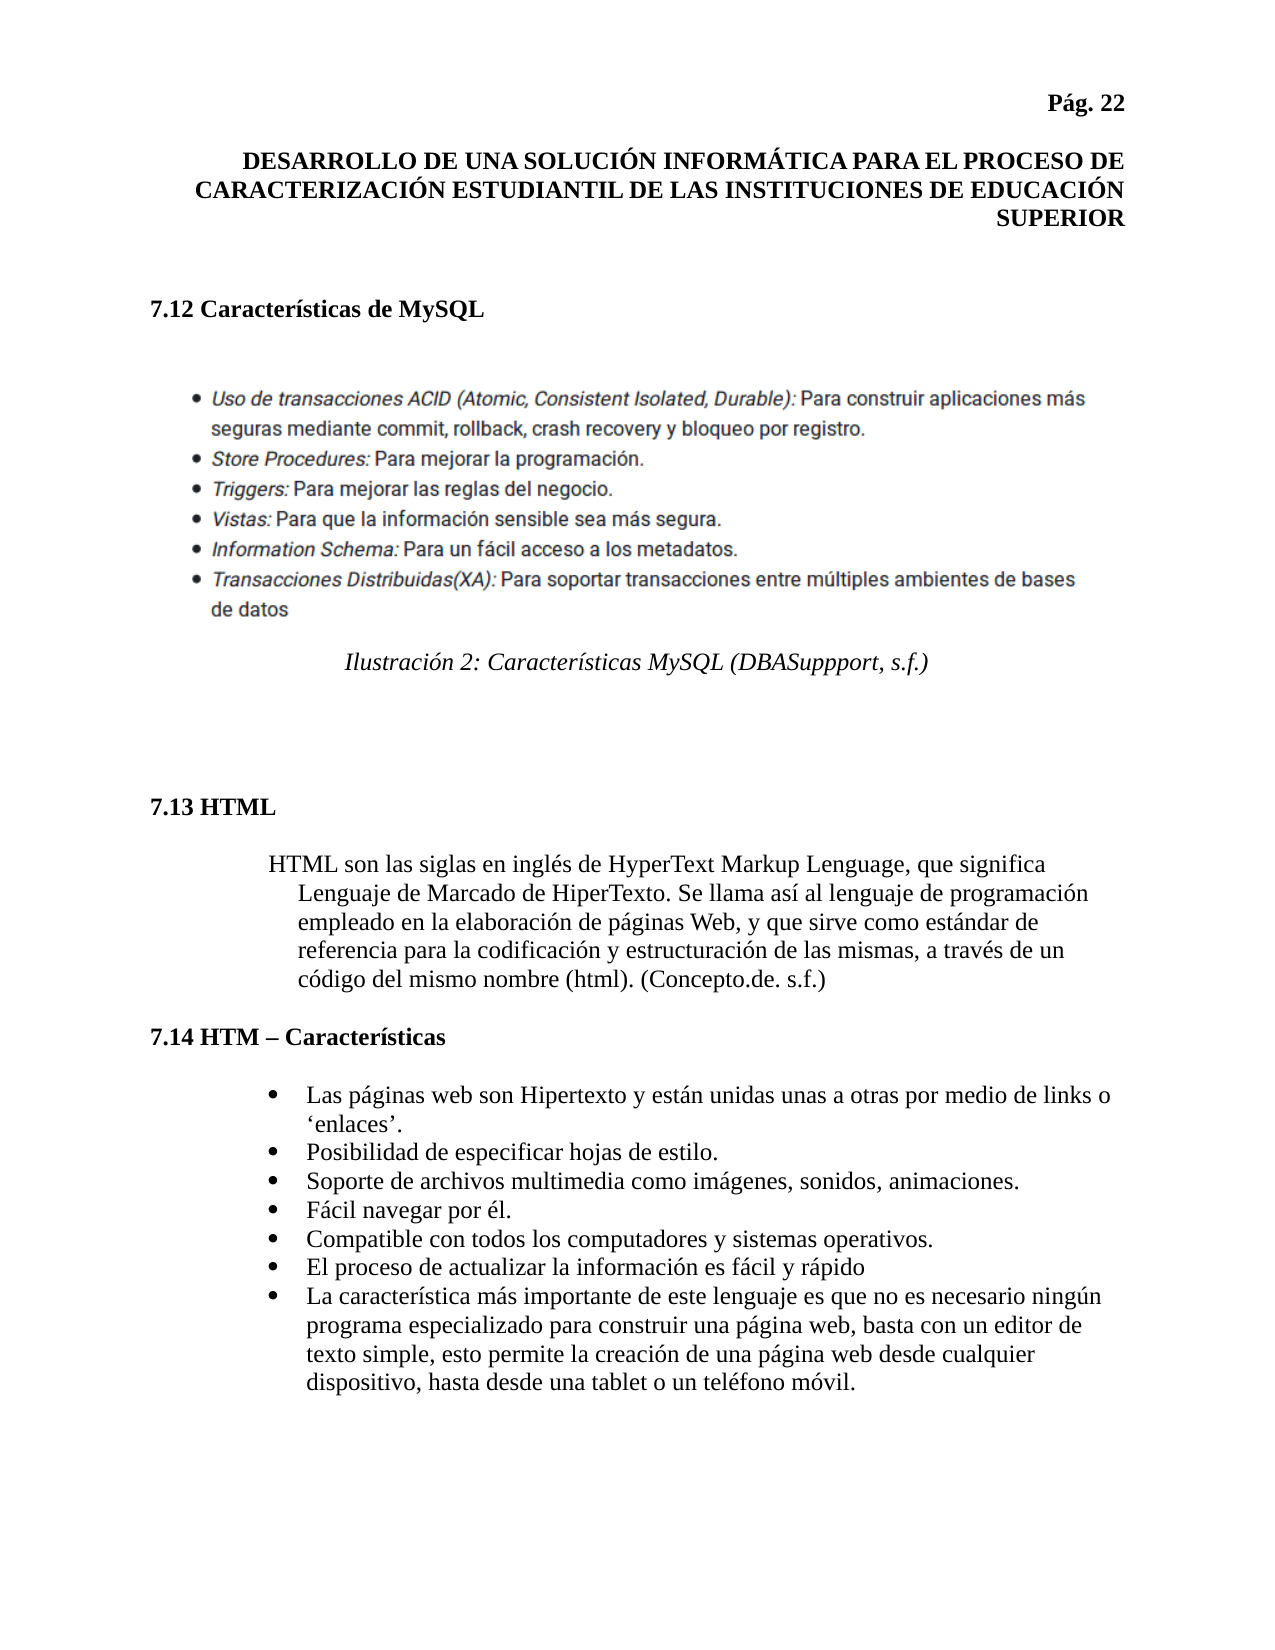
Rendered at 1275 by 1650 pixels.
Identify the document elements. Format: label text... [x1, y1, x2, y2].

subtitle 7.14 HTM – Características [150, 1022, 1125, 1051]
list Fácil navegar por él. [269, 1195, 1125, 1224]
text HTML son las siglas en inglés de HyperText Markup Lenguage, que significa Lenguaje de Marcado de HiperTexto. Se llama así al lenguaje de programación empleado en la elaboración de páginas Web, y que sirve como estándar de referencia para la codificación y estructuración de las mismas, a través de un código del mismo nombre (html). (Concepto.de. s.f.) [268, 849, 1125, 993]
subtitle 7.13 HTML [150, 792, 1125, 820]
list Posibilidad de especificar hojas de estilo. [269, 1137, 1125, 1166]
list El proceso de actualizar la información es fácil y rápido [269, 1252, 1125, 1281]
list Soporte de archivos multimedia como imágenes, sonidos, animaciones. [269, 1166, 1125, 1195]
subtitle 7.12 Características de MySQL [150, 294, 1125, 323]
picture [171, 363, 1104, 648]
list Ilustración 2: Características MySQL (DBASuppport, s.f.) [171, 648, 1104, 676]
list Las páginas web son Hipertexto y están unidas unas a otras por medio de links o ‘enlaces’. [269, 1080, 1125, 1137]
list Compatible con todos los computadores y sistemas operativos. [269, 1224, 1125, 1252]
list La característica más importante de este lenguaje es que no es necesario ningún programa especializado para construir una página web, basta con un editor de texto simple, esto permite la creación de una página web desde cualquier dispositivo, hasta desde una tablet o un teléfono móvil. [269, 1281, 1125, 1396]
